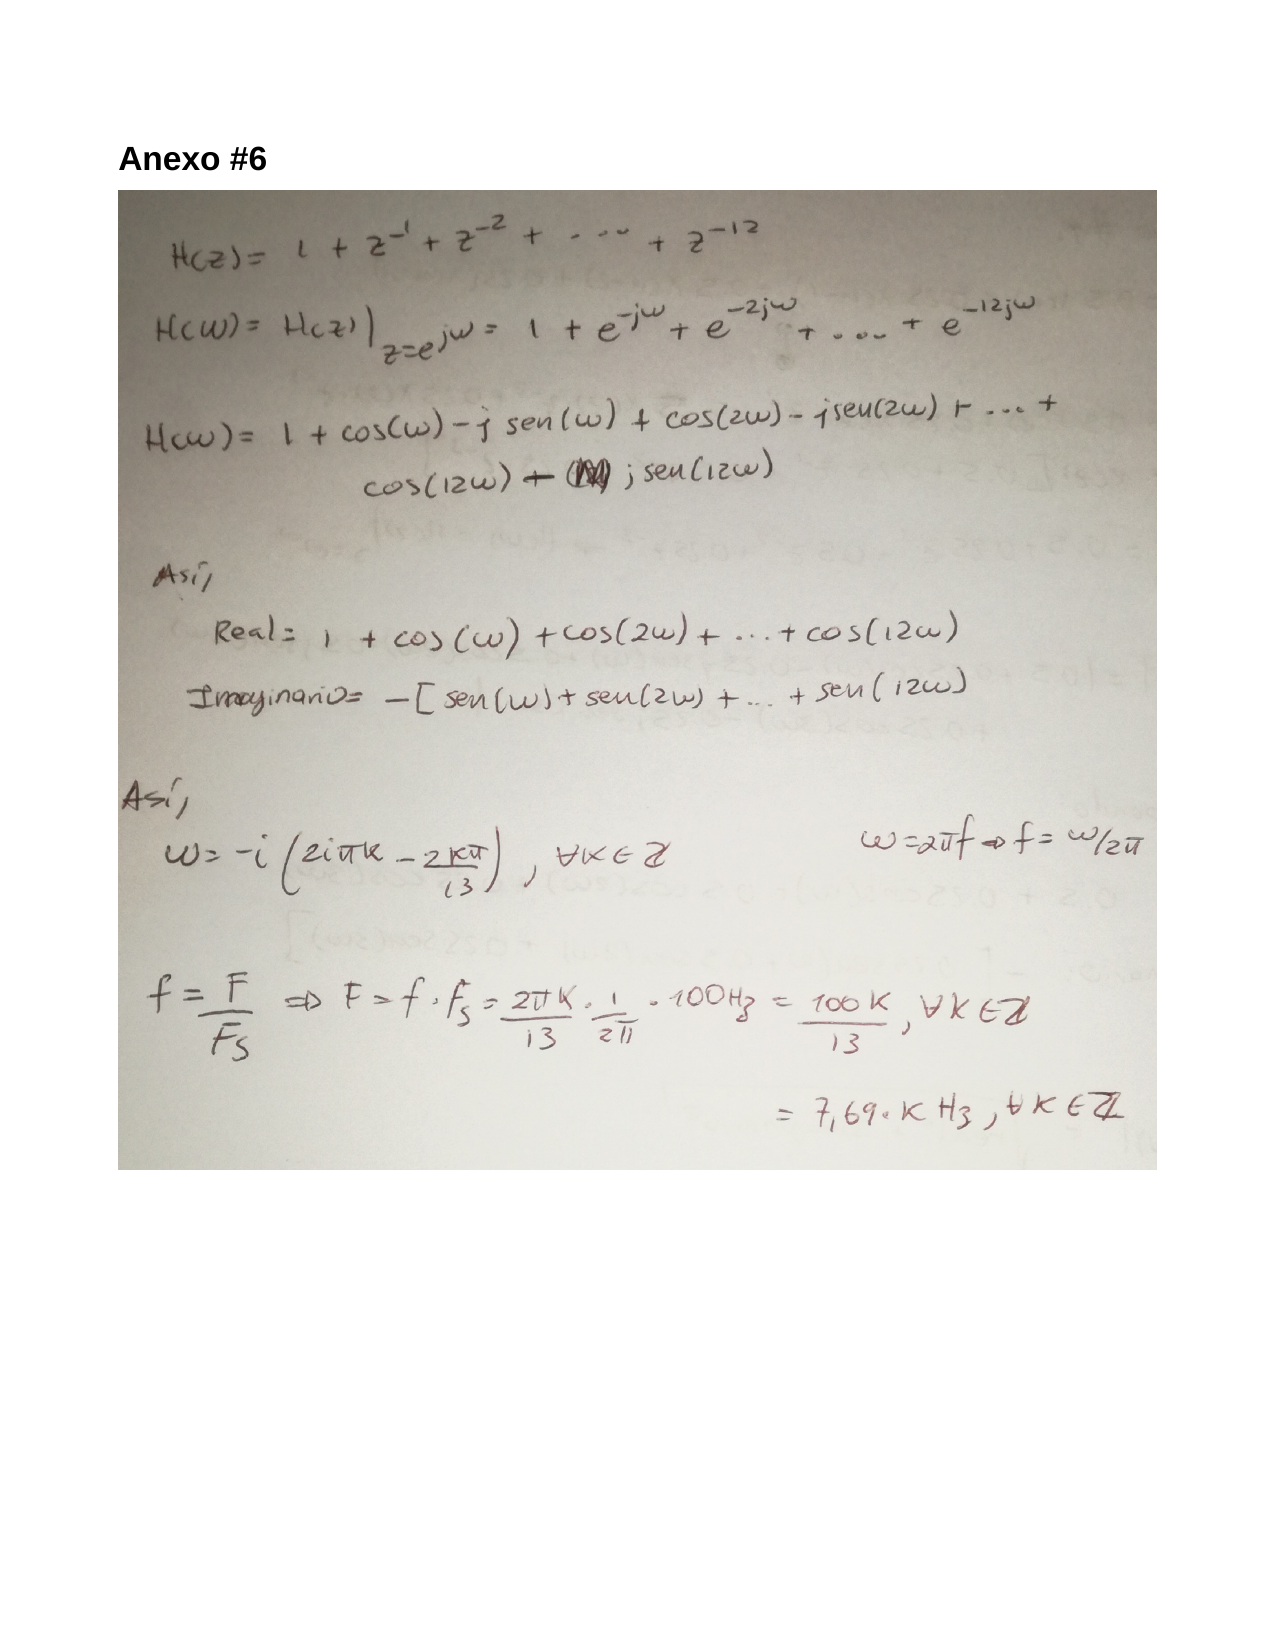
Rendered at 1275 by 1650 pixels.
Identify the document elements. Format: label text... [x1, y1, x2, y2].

subtitle Anexo #6 [118, 139, 1157, 178]
picture [118, 190, 1157, 1170]
